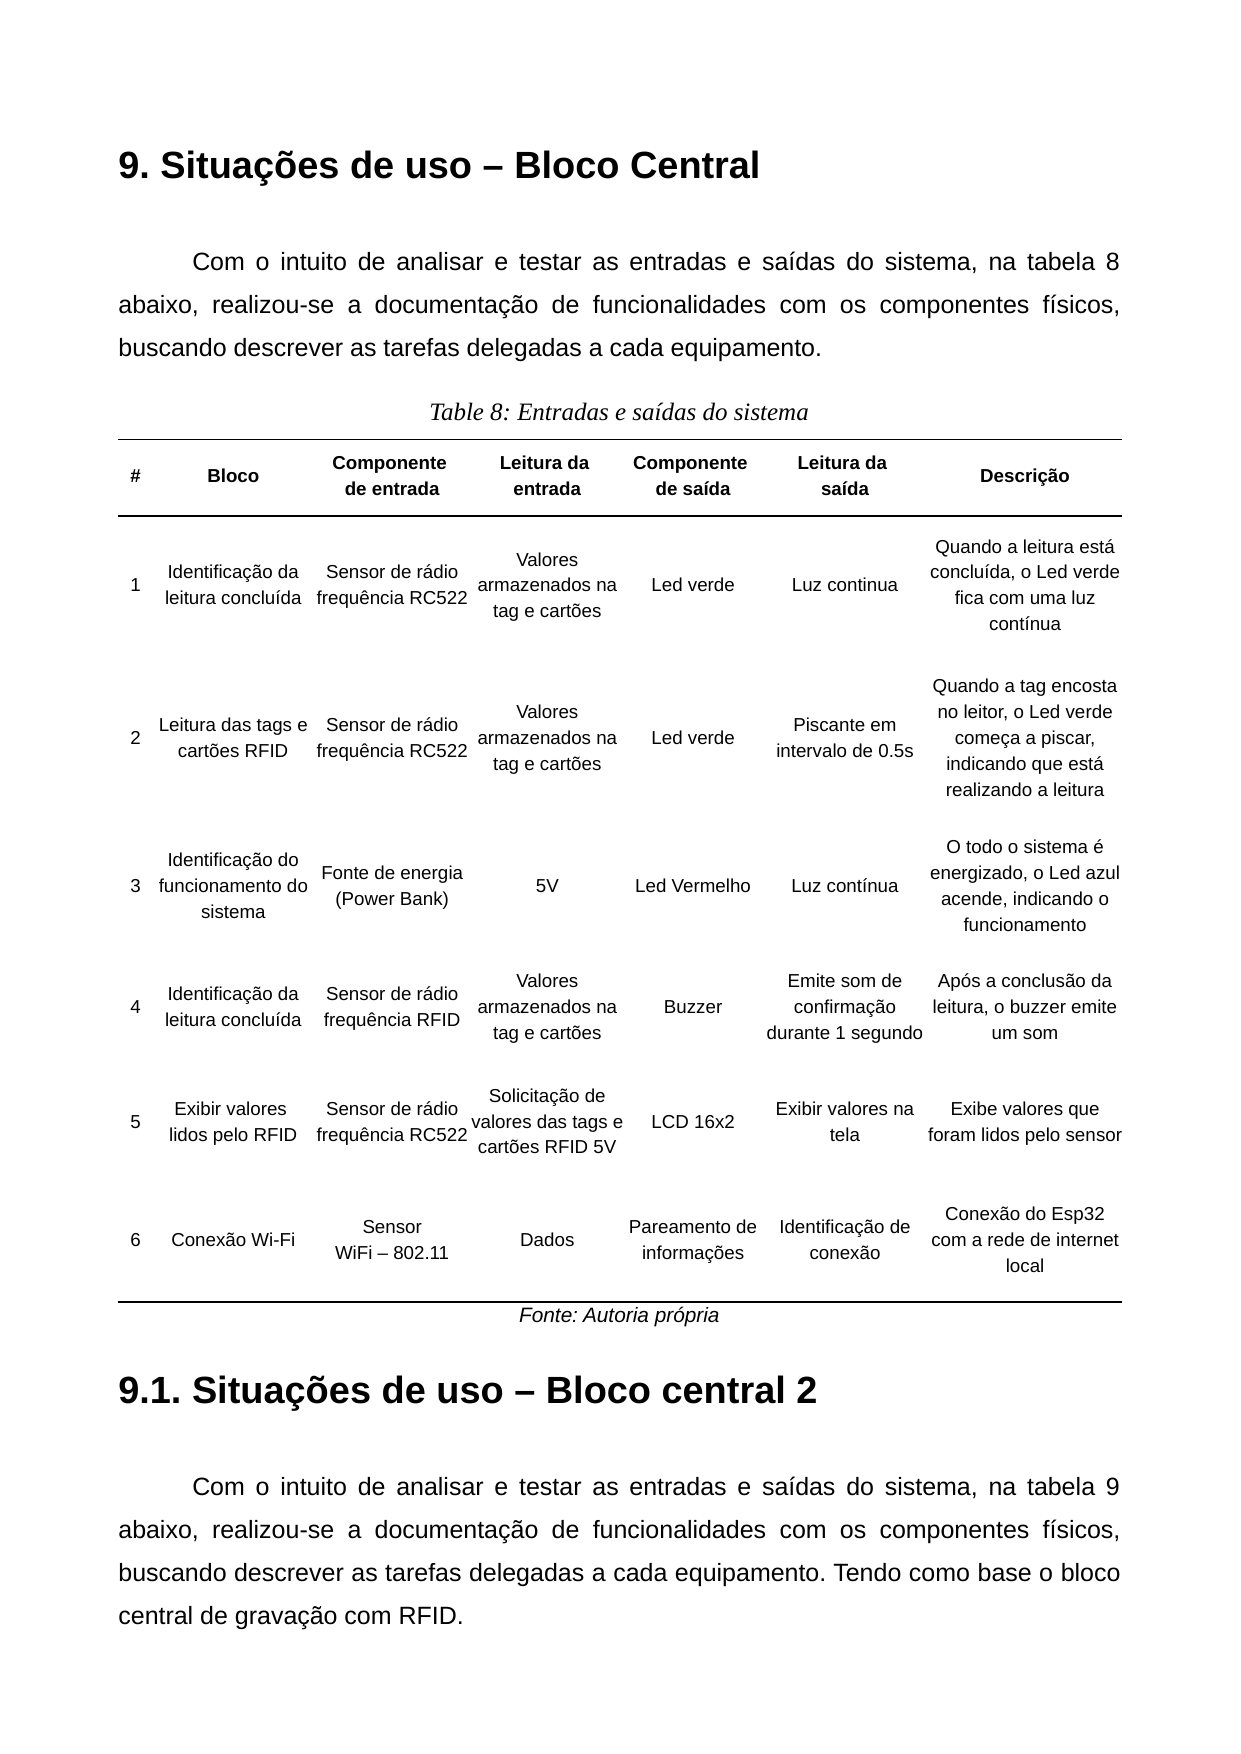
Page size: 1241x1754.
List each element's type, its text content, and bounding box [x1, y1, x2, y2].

text Table 8: Entradas e saídas do sistema [118, 397, 1122, 426]
table_header Componente de saída [624, 440, 762, 515]
table_cell Fonte de energia (Power Bank) [314, 822, 470, 953]
table_cell 5V [470, 822, 624, 953]
text Com o intuito de analisar e testar as entradas e saídas do sistema, na tabela 9 abaixo, realizou-se a documentação de funcionalidades com os componentes físicos, buscando descrever as tarefas delegadas a cada equipamento. Tendo como base o bloco central de gravação com RFID. [118, 1472, 1122, 1630]
table_header Descrição [928, 440, 1122, 515]
table_cell Dados [470, 1183, 624, 1301]
table_cell Conexão do Esp32 com a rede de internet local [928, 1183, 1122, 1301]
table_cell Led verde [624, 658, 762, 822]
table_header # [118, 440, 152, 515]
text Com o intuito de analisar e testar as entradas e saídas do sistema, na tabela 8 abaixo, realizou-se a documentação de funcionalidades com os componentes físicos, buscando descrever as tarefas delegadas a cada equipamento. [118, 247, 1122, 362]
table_cell 5 [118, 1065, 152, 1182]
table_cell 4 [118, 953, 152, 1064]
table_cell 6 [118, 1183, 152, 1301]
table_cell Identificação da leitura concluída [153, 953, 313, 1064]
table_cell Exibir valores lidos pelo RFID [153, 1065, 313, 1182]
table_header Bloco [153, 440, 313, 515]
table_cell Valores armazenados na tag e cartões [470, 517, 624, 657]
table_cell Led Vermelho [624, 822, 762, 953]
table_cell 3 [118, 822, 152, 953]
table_cell O todo o sistema é energizado, o Led azul acende, indicando o funcionamento [928, 822, 1122, 953]
table_cell Buzzer [624, 953, 762, 1064]
table_header Componente de entrada [314, 440, 470, 515]
table_cell Luz contínua [762, 822, 927, 953]
table_cell Identificação de conexão [762, 1183, 927, 1301]
table_cell Piscante em intervalo de 0.5s [762, 658, 927, 822]
text Fonte: Autoria própria [118, 1303, 1122, 1327]
table_cell Quando a leitura está concluída, o Led verde fica com uma luz contínua [928, 517, 1122, 657]
table_cell Exibe valores que foram lidos pelo sensor [928, 1065, 1122, 1182]
table_cell Sensor de rádio frequência RC522 [314, 658, 470, 822]
table_cell Sensor de rádio frequência RFID [314, 953, 470, 1064]
table_cell 1 [118, 517, 152, 657]
table_cell Identificação do funcionamento do sistema [153, 822, 313, 953]
table_header Leitura da entrada [470, 440, 624, 515]
table_cell Quando a tag encosta no leitor, o Led verde começa a piscar, indicando que está realizando a leitura [928, 658, 1122, 822]
table_cell Valores armazenados na tag e cartões [470, 953, 624, 1064]
table_cell Pareamento de informações [624, 1183, 762, 1301]
table_cell Emite som de confirmação durante 1 segundo [762, 953, 927, 1064]
table_cell Luz continua [762, 517, 927, 657]
table_cell LCD 16x2 [624, 1065, 762, 1182]
table_cell Conexão Wi-Fi [153, 1183, 313, 1301]
table_cell Valores armazenados na tag e cartões [470, 658, 624, 822]
table_cell Exibir valores na tela [762, 1065, 927, 1182]
table_cell Led verde [624, 517, 762, 657]
table_cell Identificação da leitura concluída [153, 517, 313, 657]
table_cell Solicitação de valores das tags e cartões RFID 5V [470, 1065, 624, 1182]
table_cell Após a conclusão da leitura, o buzzer emite um som [928, 953, 1122, 1064]
table_cell 2 [118, 658, 152, 822]
subtitle 9.1. Situações de uso – Bloco central 2 [118, 1368, 1122, 1412]
table_cell Sensor WiFi – 802.11 [314, 1183, 470, 1301]
table_cell Leitura das tags e cartões RFID [153, 658, 313, 822]
table_cell Sensor de rádio frequência RC522 [314, 1065, 470, 1182]
table_header Leitura da saída [762, 440, 927, 515]
table_cell Sensor de rádio frequência RC522 [314, 517, 470, 657]
subtitle 9. Situações de uso – Bloco Central [118, 143, 1122, 187]
